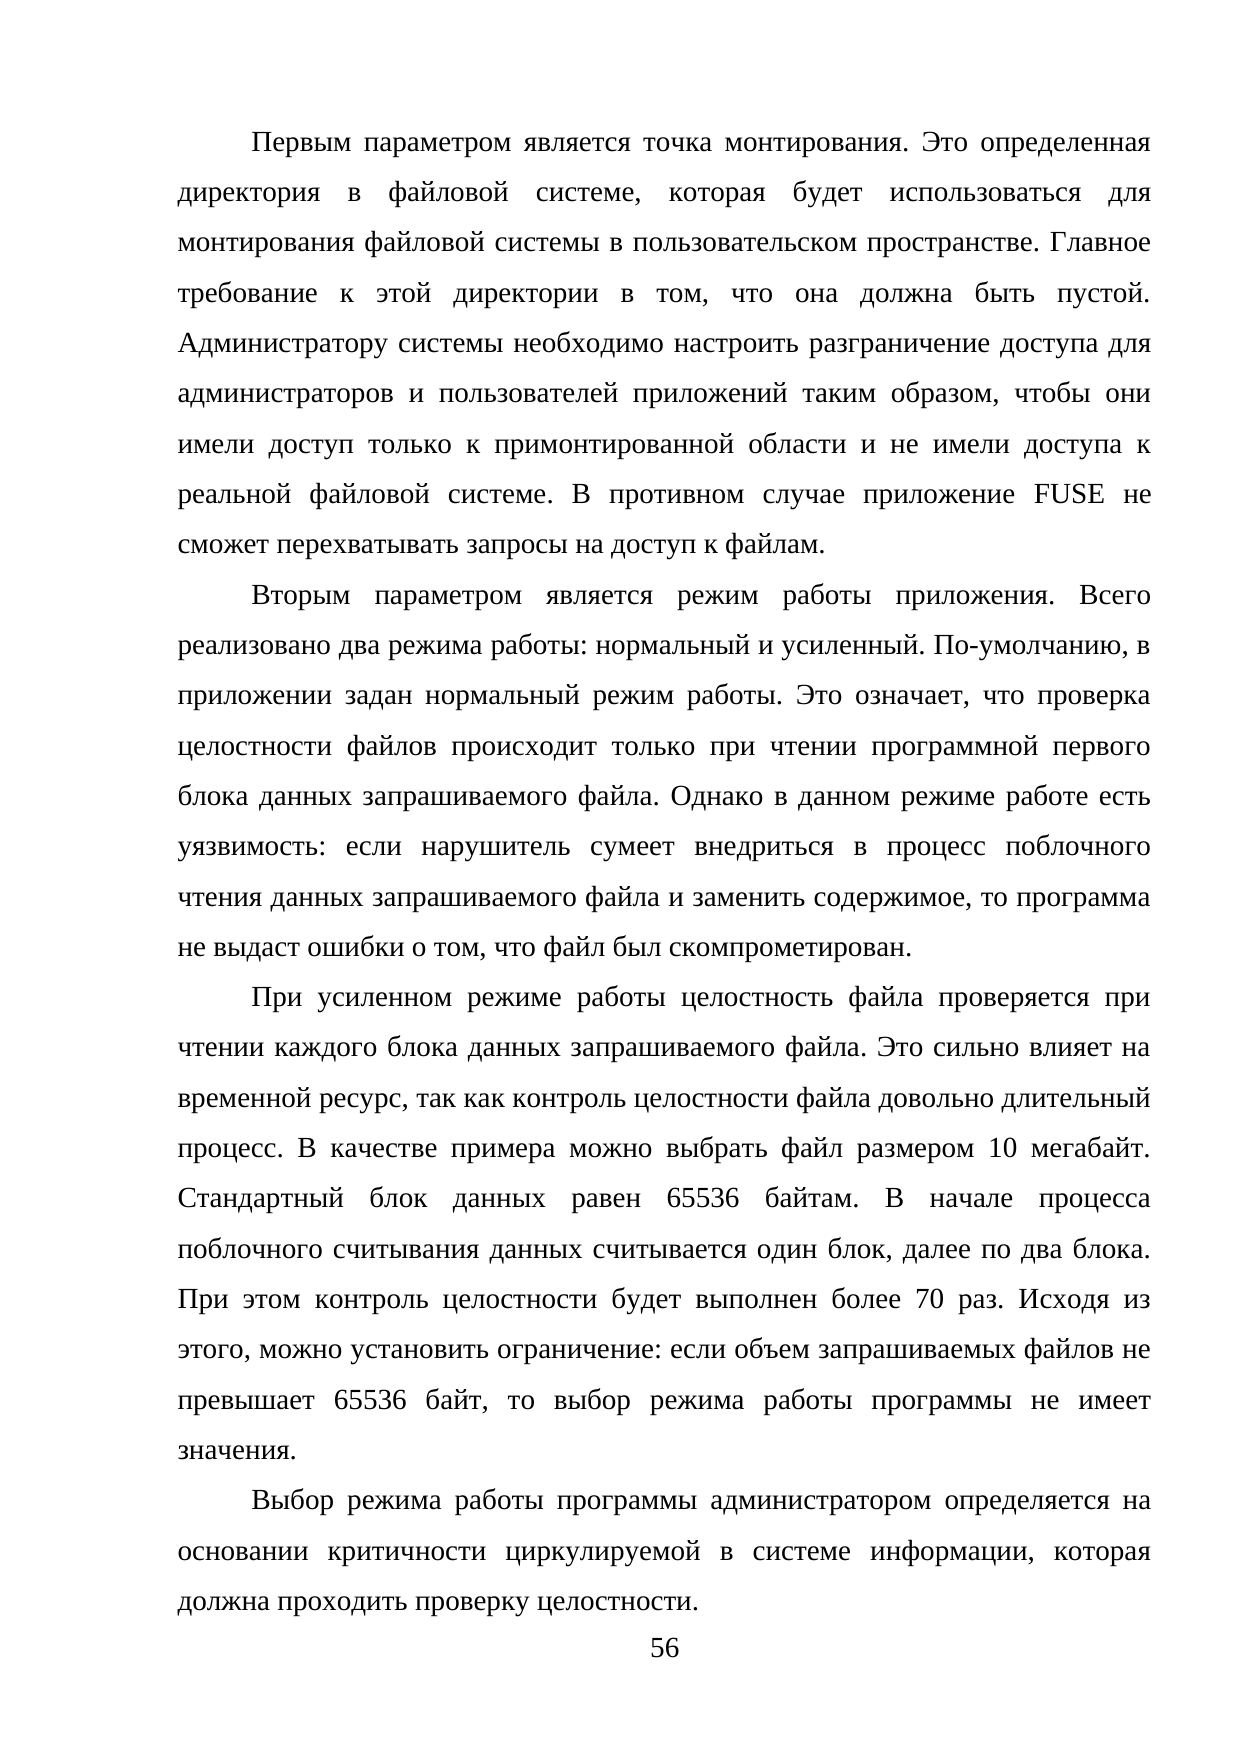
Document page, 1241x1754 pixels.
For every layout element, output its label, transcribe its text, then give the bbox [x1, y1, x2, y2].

text При усиленном режиме работы целостность файла проверяется при чтении каждого блока данных запрашиваемого файла. Это сильно влияет на временной ресурс, так как контроль целостности файла довольно длительный процесс. В качестве примера можно выбрать файл размером 10 мегабайт. Стандартный блок данных равен 65536 байтам. В начале процесса поблочного считывания данных считывается один блок, далее по два блока. При этом контроль целостности будет выполнен более 70 раз. Исходя из этого, можно установить ограничение: если объем запрашиваемых файлов не превышает 65536 байт, то выбор режима работы программы не имеет значения. [177, 979, 1152, 1466]
text Вторым параметром является режим работы приложения. Всего реализовано два режима работы: нормальный и усиленный. По-умолчанию, в приложении задан нормальный режим работы. Это означает, что проверка целостности файлов происходит только при чтении программной первого блока данных запрашиваемого файла. Однако в данном режиме работе есть уязвимость: если нарушитель сумеет внедриться в процесс поблочного чтения данных запрашиваемого файла и заменить содержимое, то программа не выдаст ошибки о том, что файл был скомпрометирован. [177, 577, 1152, 962]
text Первым параметром является точка монтирования. Это определенная директория в файловой системе, которая будет использоваться для монтирования файловой системы в пользовательском пространстве. Главное требование к этой директории в том, что она должна быть пустой. Администратору системы необходимо настроить разграничение доступа для администраторов и пользователей приложений таким образом, чтобы они имели доступ только к примонтированной области и не имели доступа к реальной файловой системе. В противном случае приложение FUSE не сможет перехватывать запросы на доступ к файлам. [177, 124, 1152, 560]
text Выбор режима работы программы администратором определяется на основании критичности циркулируемой в системе информации, которая должна проходить проверку целостности. [177, 1482, 1152, 1617]
